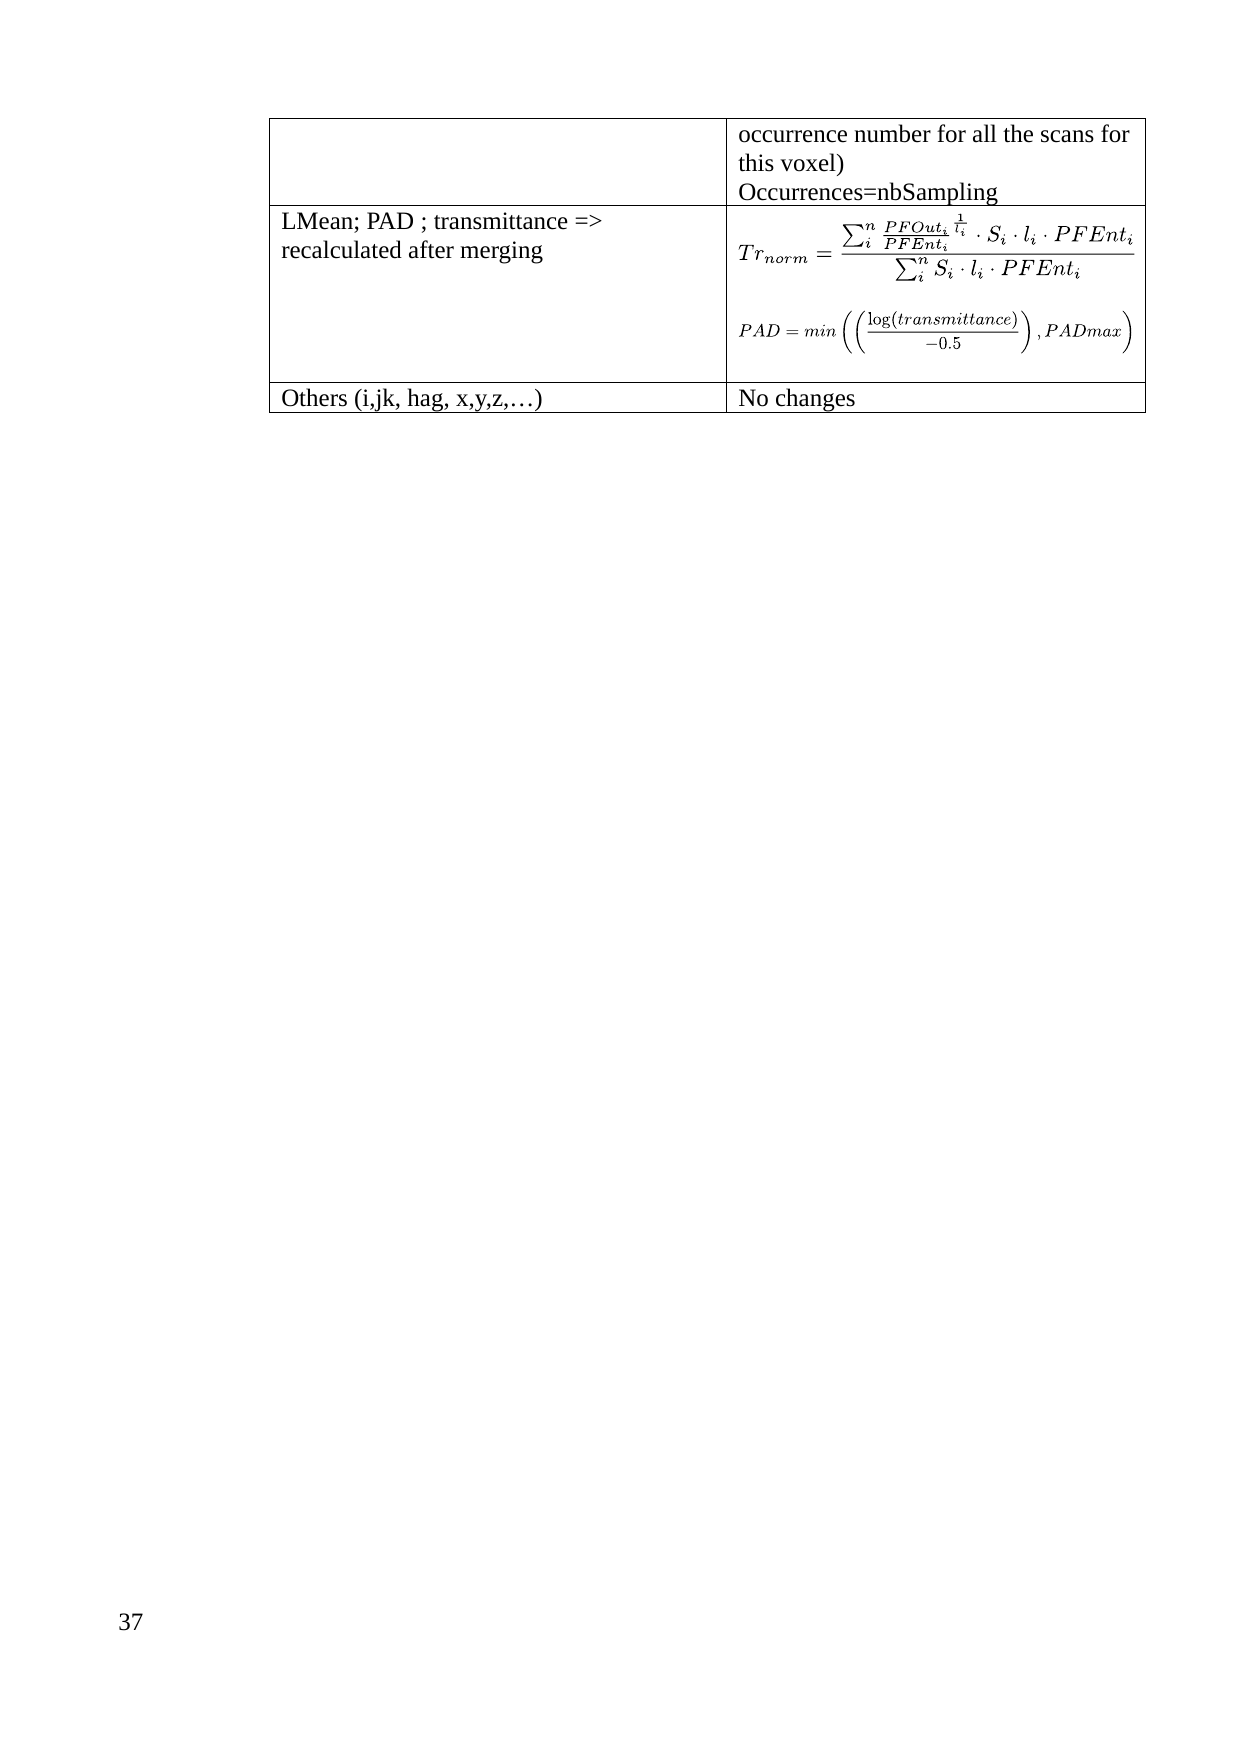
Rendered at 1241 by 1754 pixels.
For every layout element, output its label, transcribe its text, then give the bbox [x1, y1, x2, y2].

table_cell [270, 119, 726, 205]
table_cell [727, 206, 1145, 382]
table_cell occurrence number for all the scans for this voxel) Occurrences=nbSampling [727, 119, 1145, 205]
table_cell LMean; PAD ; transmittance => recalculated after merging [270, 206, 726, 382]
table_cell Others (i,jk, hag, x,y,z,…) [270, 383, 726, 412]
table_cell No changes [727, 383, 1145, 412]
